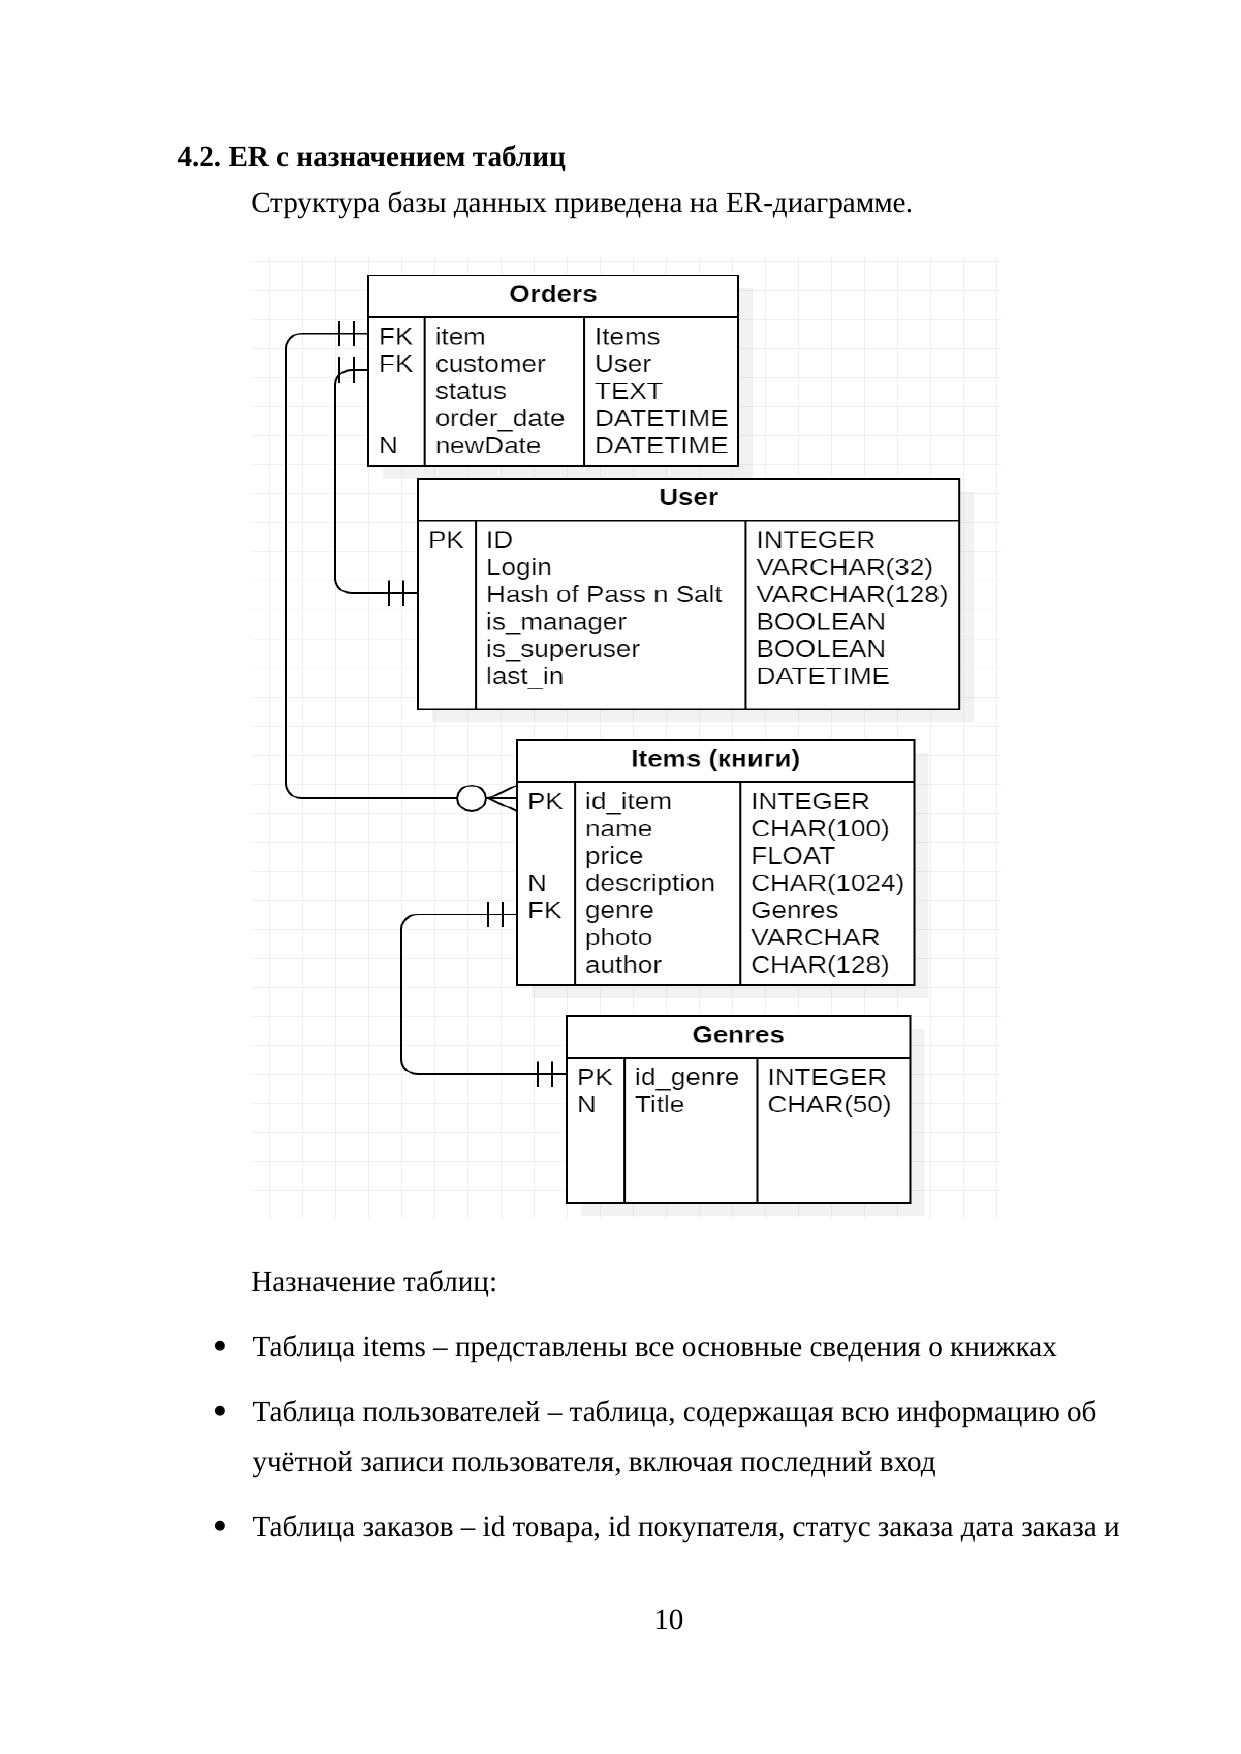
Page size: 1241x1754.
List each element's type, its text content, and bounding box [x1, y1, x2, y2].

text Структура базы данных приведена на ER-диаграмме. [177, 185, 1152, 218]
list Таблица пользователей – таблица, содержащая всю информацию об учётной записи пользователя, включая последний вход [215, 1394, 1152, 1478]
picture [251, 256, 1001, 1219]
list Таблица заказов – id товара, id покупателя, статус заказа дата заказа и [215, 1509, 1152, 1543]
text Назначение таблиц: [177, 1264, 1152, 1298]
list Таблица items – представлены все основные сведения о книжках [215, 1329, 1152, 1363]
subtitle 4.2. ER с назначением таблиц [177, 139, 1152, 172]
